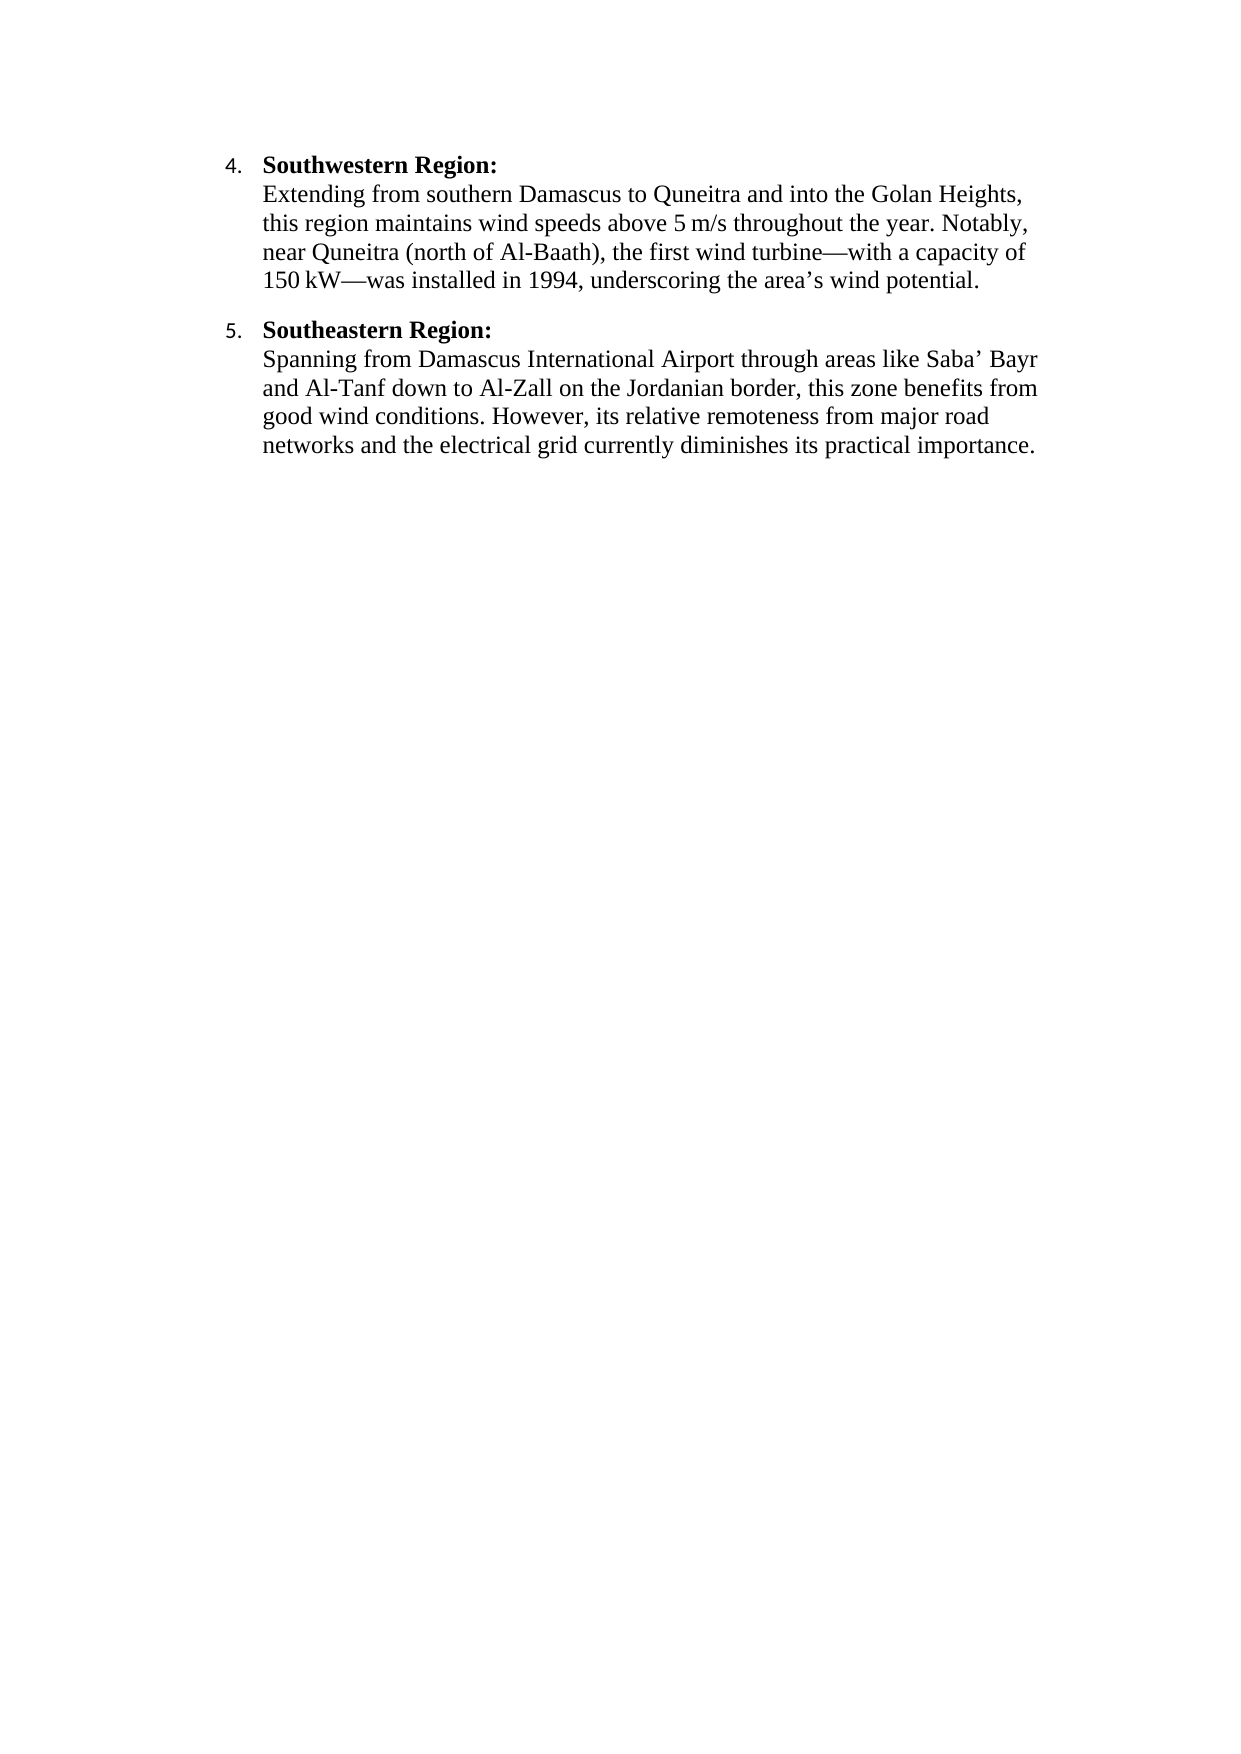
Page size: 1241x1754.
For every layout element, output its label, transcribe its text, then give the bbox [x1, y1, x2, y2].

list Southwestern Region: Extending from southern Damascus to Quneitra and into the Golan Heights, this region maintains wind speeds above 5 m/s throughout the year. Notably, near Quneitra (north of Al-Baath), the first wind turbine—with a capacity of 150 kW—was installed in 1994, underscoring the area’s wind potential. [225, 150, 1053, 294]
list Southeastern Region: Spanning from Damascus International Airport through areas like Saba’ Bayr and Al-Tanf down to Al-Zall on the Jordanian border, this zone benefits from good wind conditions. However, its relative remoteness from major road networks and the electrical grid currently diminishes its practical importance. [225, 315, 1053, 459]
